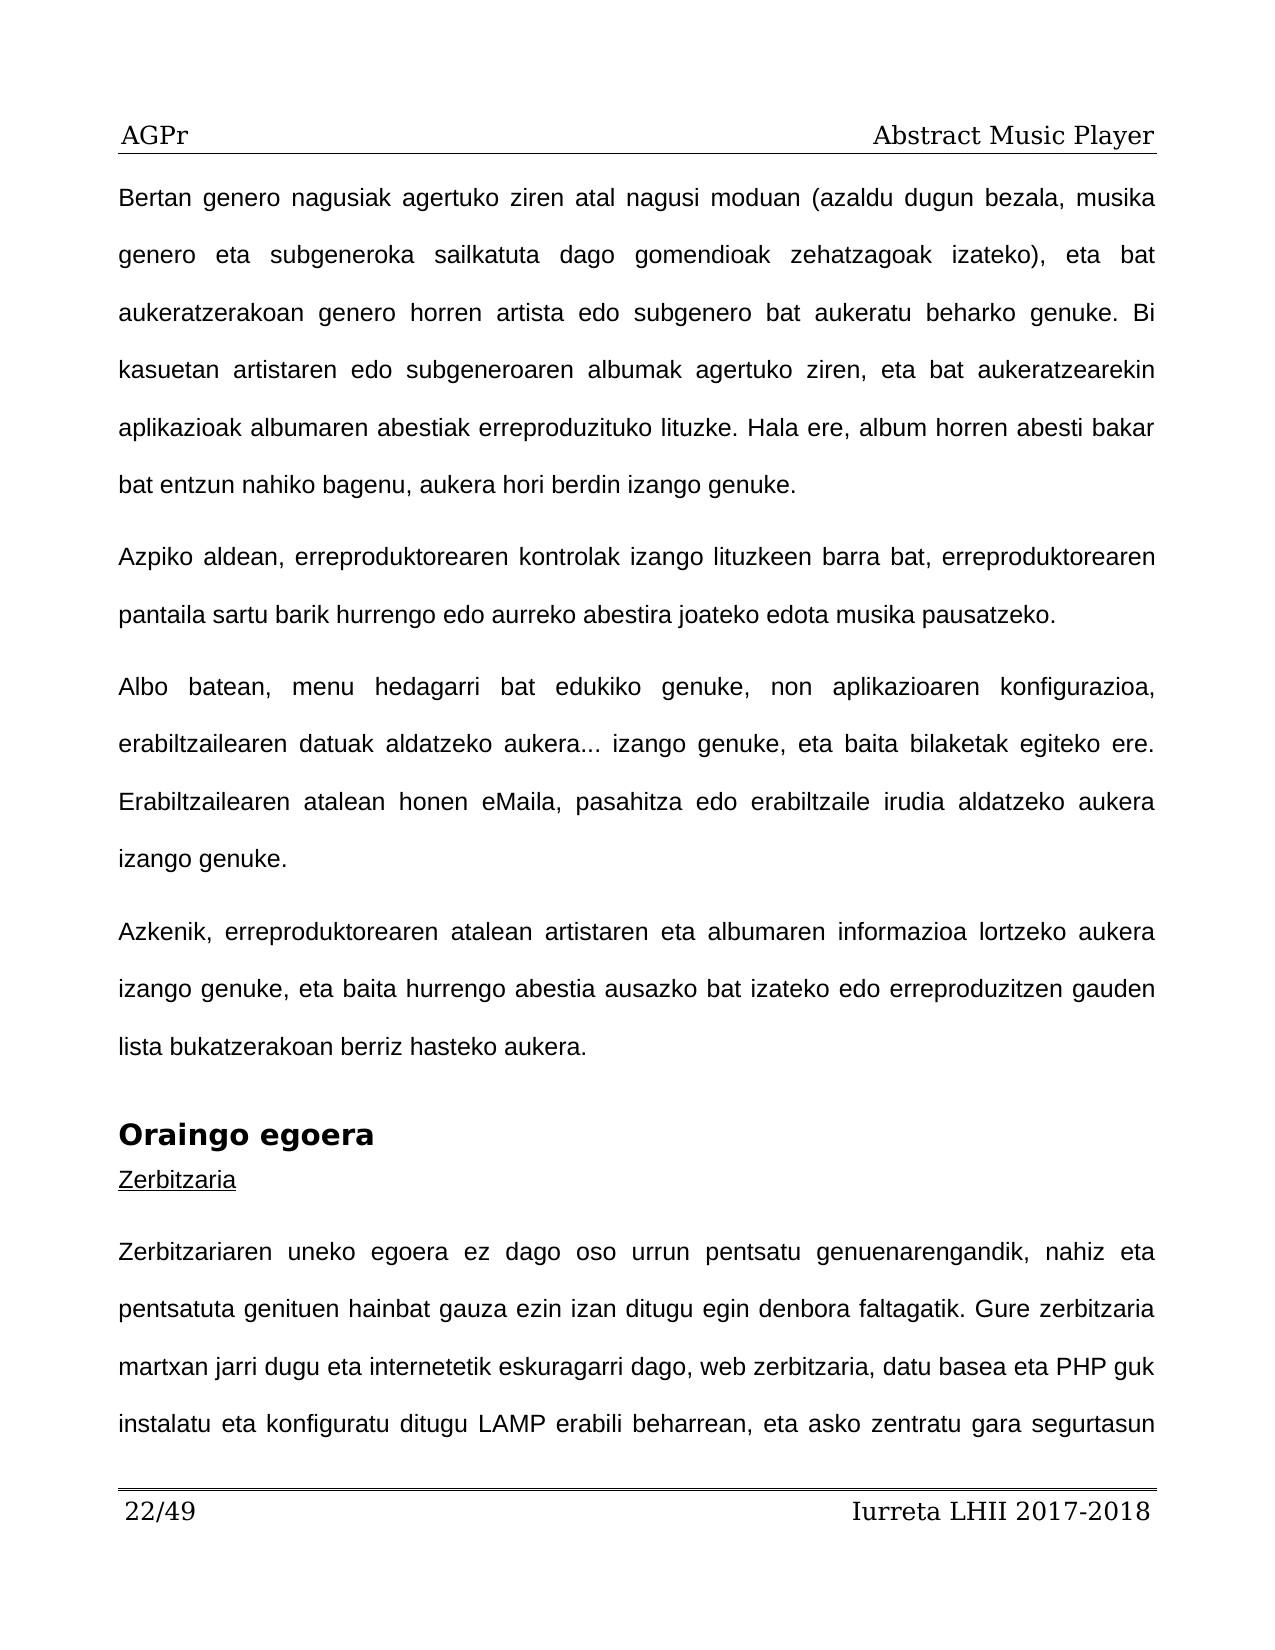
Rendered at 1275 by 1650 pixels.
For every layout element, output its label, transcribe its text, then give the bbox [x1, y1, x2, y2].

text Zerbitzariaren uneko egoera ez dago oso urrun pentsatu genuenarengandik, nahiz eta pentsatuta genituen hainbat gauza ezin izan ditugu egin denbora faltagatik. Gure zerbitzaria martxan jarri dugu eta internetetik eskuragarri dago, web zerbitzaria, datu basea eta PHP guk instalatu eta konfiguratu ditugu LAMP erabili beharrean, eta asko zentratu gara segurtasun [118, 1237, 1157, 1438]
subtitle Oraingo egoera [118, 1118, 1157, 1152]
text Albo batean, menu hedagarri bat edukiko genuke, non aplikazioaren konfigurazioa, erabiltzailearen datuak aldatzeko aukera... izango genuke, eta baita bilaketak egiteko ere. Erabiltzailearen atalean honen eMaila, pasahitza edo erabiltzaile irudia aldatzeko aukera izango genuke. [118, 672, 1157, 873]
text Zerbitzaria [118, 1165, 1157, 1193]
text Azpiko aldean, erreproduktorearen kontrolak izango lituzkeen barra bat, erreproduktorearen pantaila sartu barik hurrengo edo aurreko abestira joateko edota musika pausatzeko. [118, 542, 1157, 628]
text Azkenik, erreproduktorearen atalean artistaren eta albumaren informazioa lortzeko aukera izango genuke, eta baita hurrengo abestia ausazko bat izateko edo erreproduzitzen gauden lista bukatzerakoan berriz hasteko aukera. [118, 916, 1157, 1060]
text Bertan genero nagusiak agertuko ziren atal nagusi moduan (azaldu dugun bezala, musika genero eta subgeneroka sailkatuta dago gomendioak zehatzagoak izateko), eta bat aukeratzerakoan genero horren artista edo subgenero bat aukeratu beharko genuke. Bi kasuetan artistaren edo subgeneroaren albumak agertuko ziren, eta bat aukeratzearekin aplikazioak albumaren abestiak erreproduzituko lituzke. Hala ere, album horren abesti bakar bat entzun nahiko bagenu, aukera hori berdin izango genuke. [118, 183, 1157, 499]
